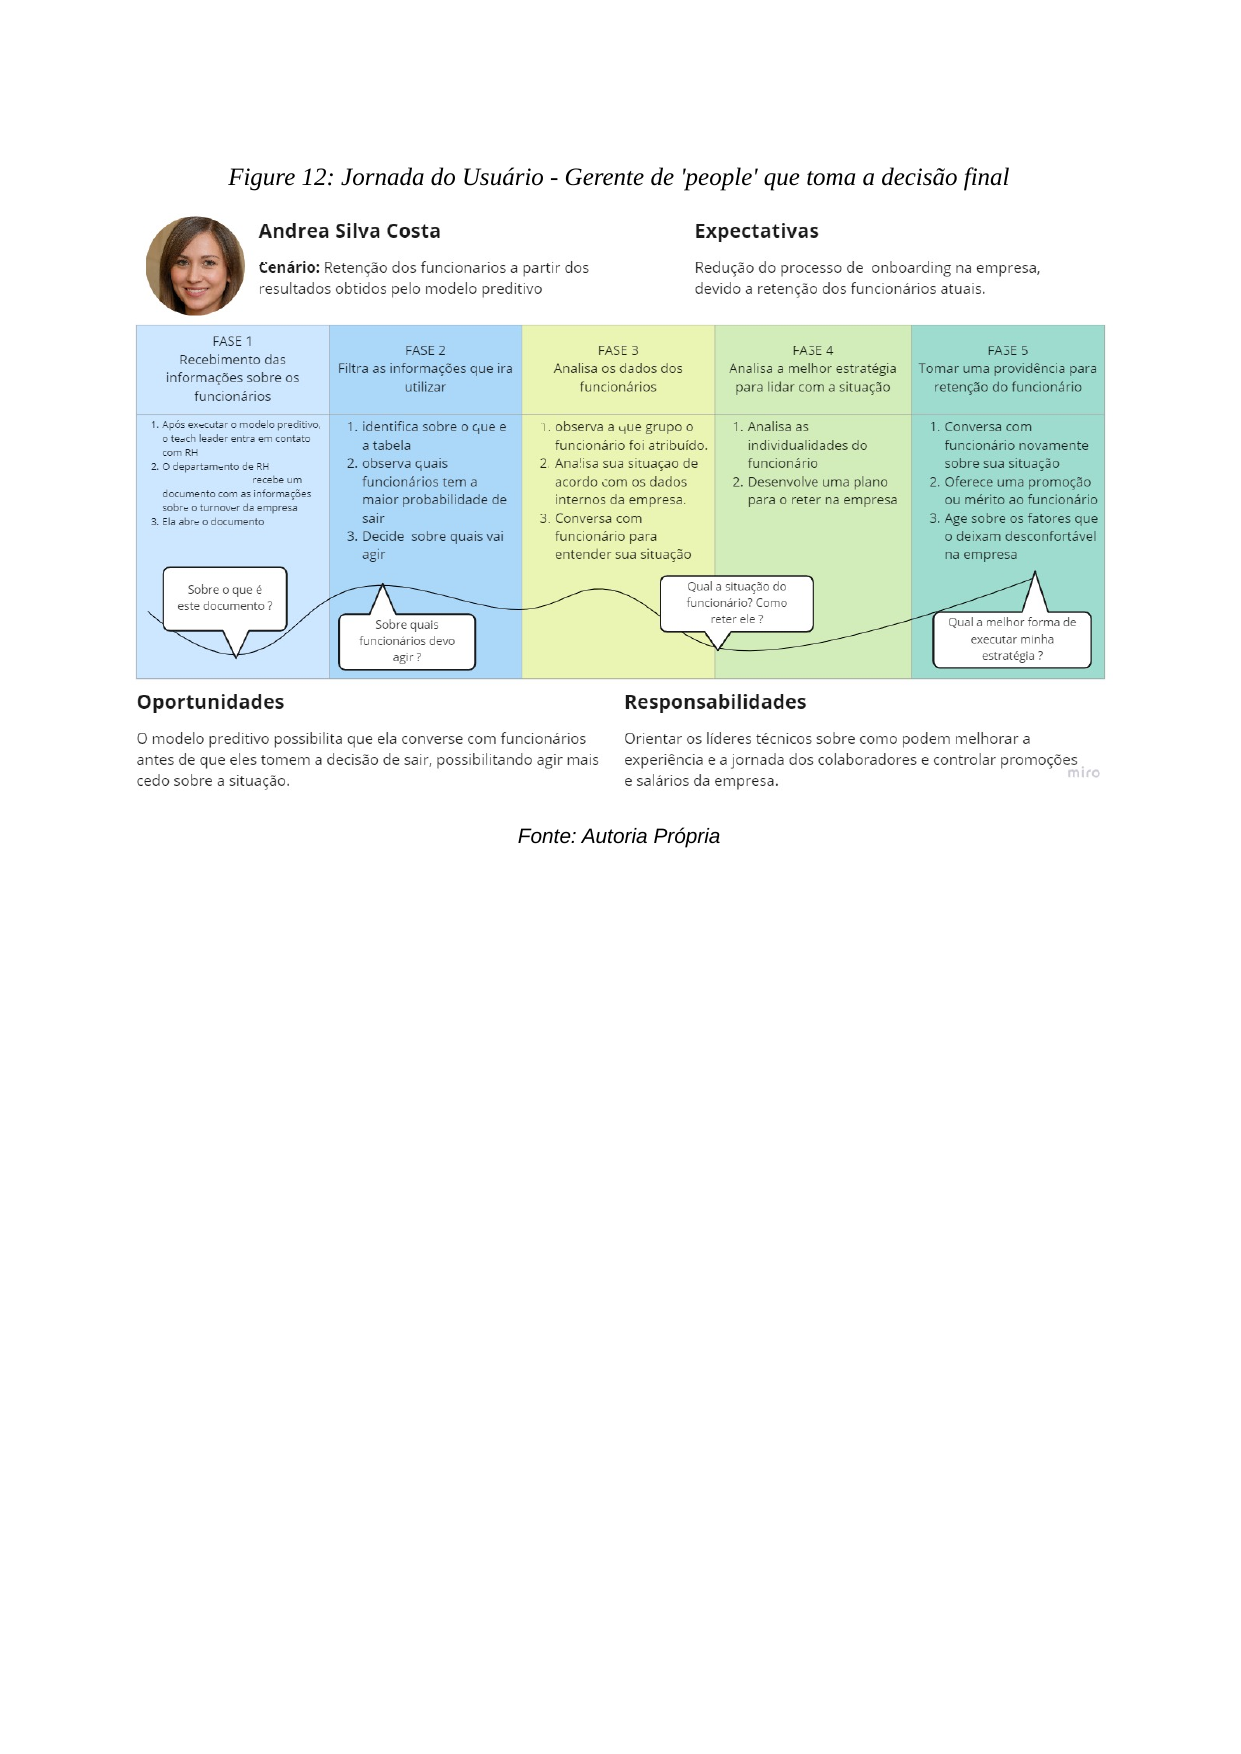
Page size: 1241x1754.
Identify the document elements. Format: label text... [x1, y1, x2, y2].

text Figure 12: Jornada do Usuário - Gerente de 'people' que toma a decisão final [118, 162, 1122, 191]
picture [118, 200, 1123, 800]
text Fonte: Autoria Própria [118, 811, 1122, 847]
